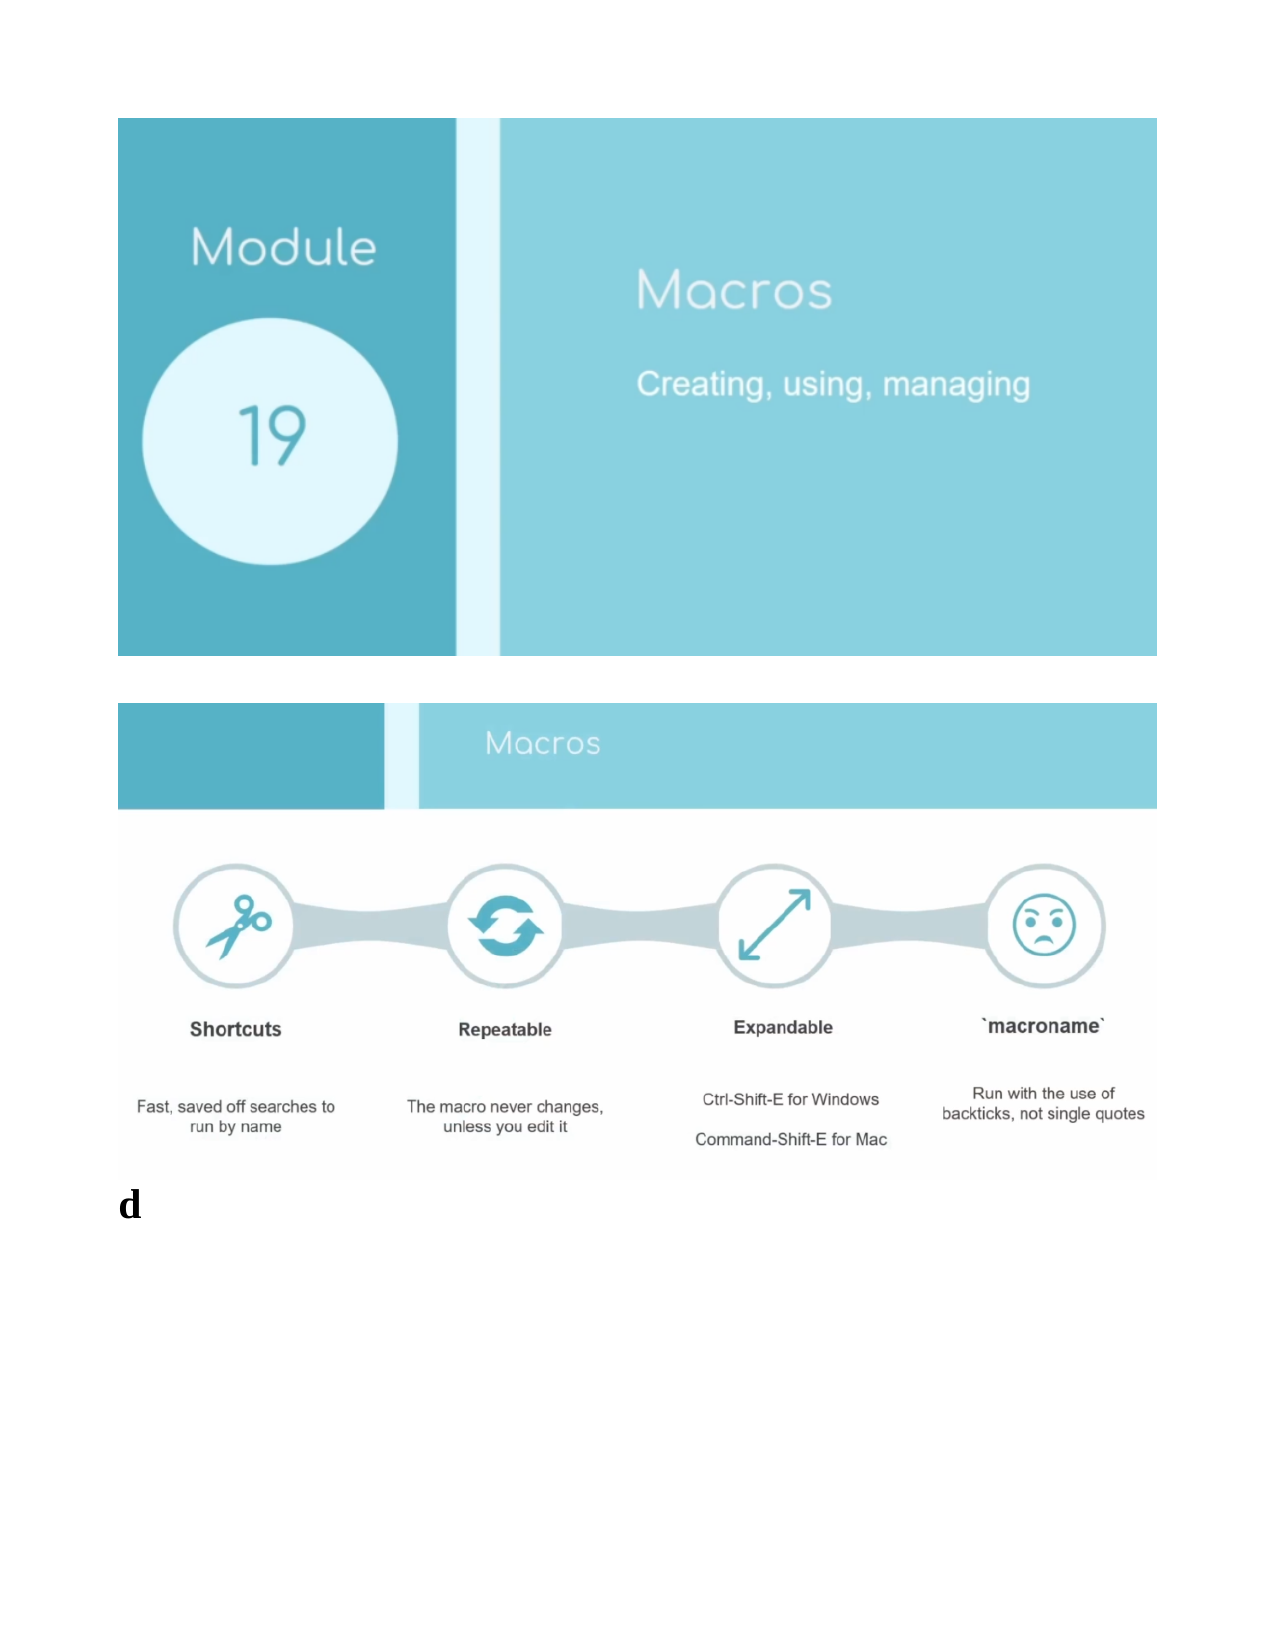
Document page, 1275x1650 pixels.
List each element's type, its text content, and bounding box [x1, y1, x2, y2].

picture [118, 118, 1157, 656]
picture [118, 703, 1157, 1180]
text d [118, 1180, 1157, 1228]
